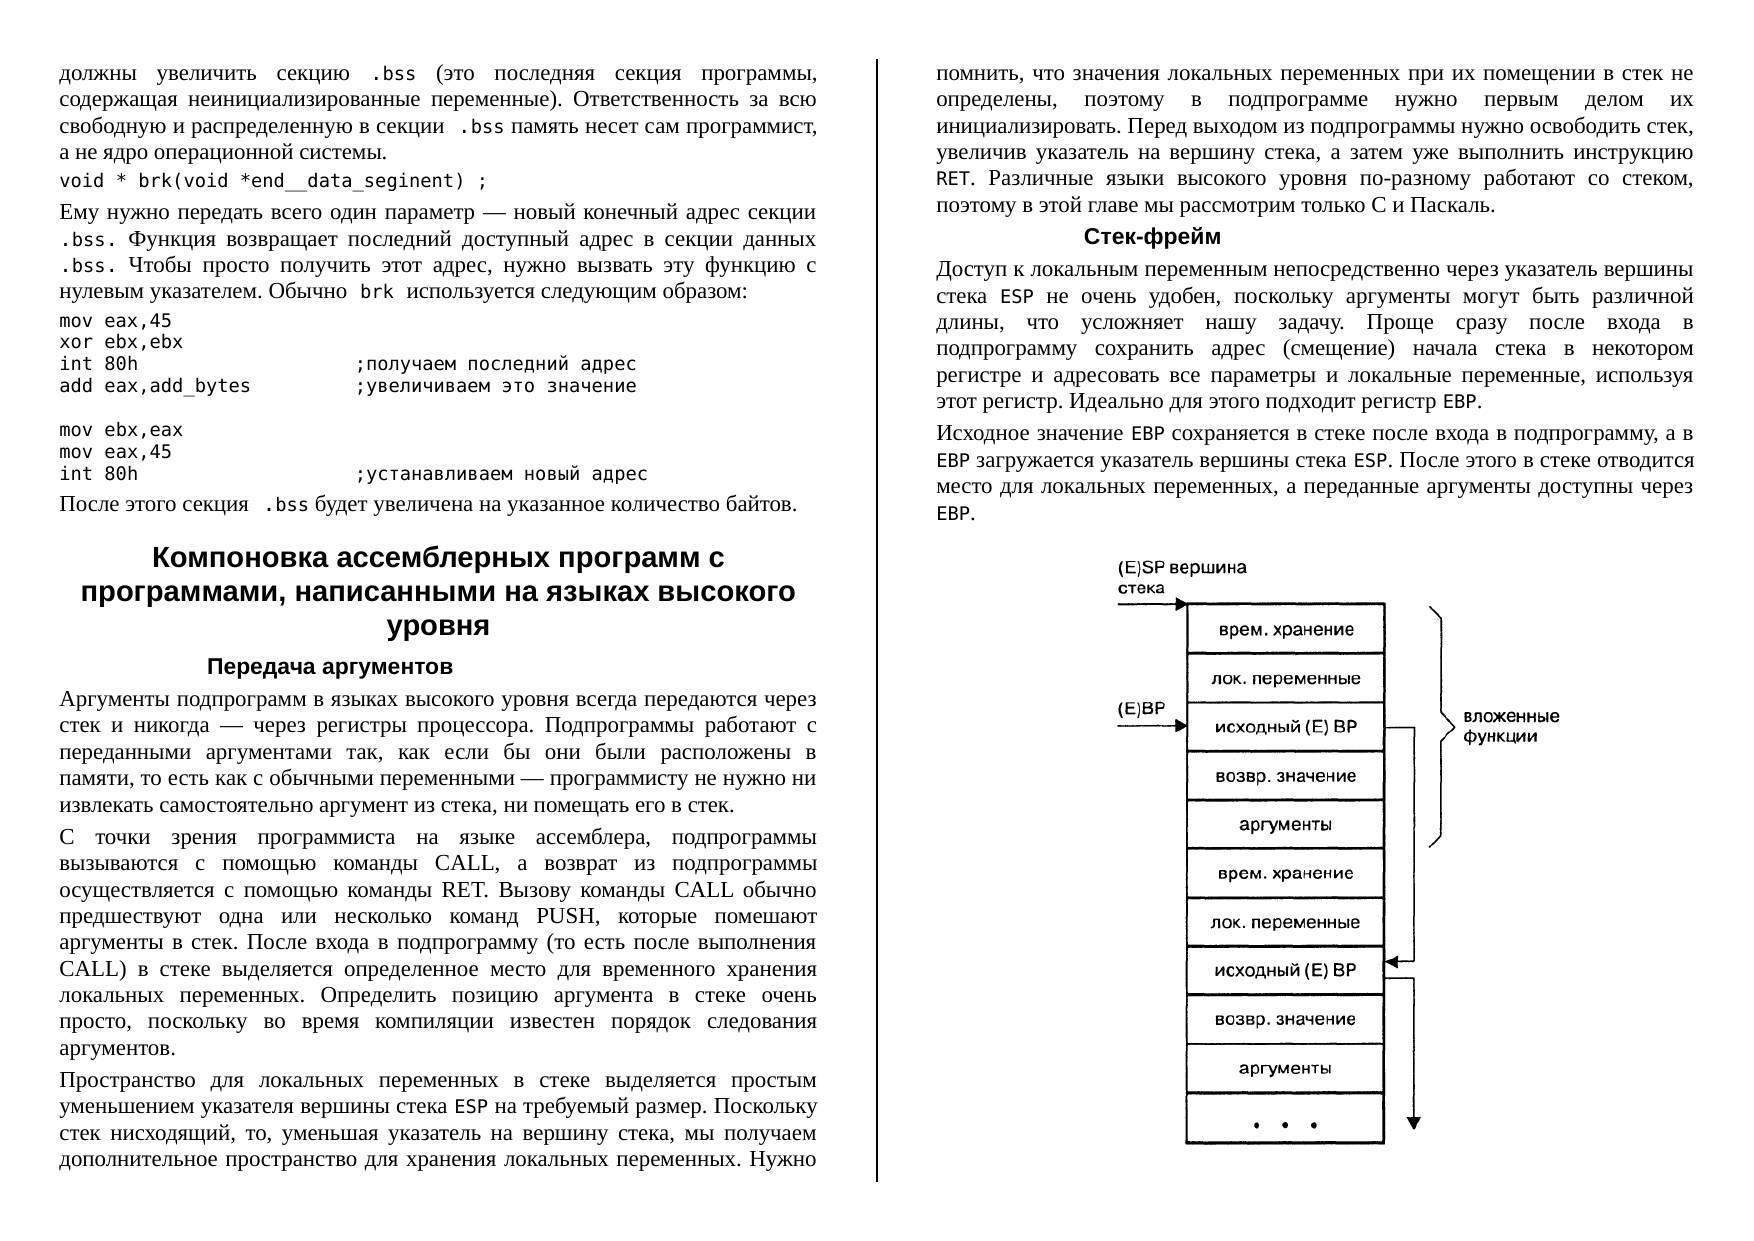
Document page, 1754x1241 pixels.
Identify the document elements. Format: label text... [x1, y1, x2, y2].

text int 80h ;устанавливаем новый адрес [59, 463, 818, 484]
text Cтек-фрейм [1010, 223, 1695, 249]
text Передача аргументов [133, 653, 818, 679]
text void * brk(void *end__data_seginent) ; [59, 170, 818, 192]
text Ему нужно передать всего один параметр — новый конечный адрес секции .bss. Функция возвращает последний доступный адрес в секции данных .bss. Чтобы просто получить этот адрес, нужно вызвать эту функцию с нулевым указателем. Обычно brk используется следующим образом: [59, 198, 818, 304]
text помнить, что значения локальных переменных при их помещении в стек не определены, поэтому в подпрограмме нужно первым делом их инициализировать. Перед выходом из подпрограммы нужно освободить стек, увеличив указатель на вершину стека, а затем уже выполнить инструкцию RET. Различные языки высокого уровня по-разному работают со стеком, поэтому в этой главе мы рассмотрим только С и Паскаль. [936, 59, 1695, 217]
text должны увеличить секцию .bss (это последняя секция программы, содержащая неинициализированные переменные). Ответственность за всю свободную и распределенную в секции .bss память несет сам программист, а не ядро операционной системы. [59, 59, 818, 164]
text int 80h ;получаем последний адрес [59, 353, 818, 375]
text Исходное значение ЕВР сохраняется в стеке после входа в подпрограмму, а в ЕВР загружается указатель вершины стека ESP. После этого в стеке отводится место для локальных переменных, а переданные аргументы доступны через ЕВР. [936, 419, 1695, 525]
text Пространство для локальных переменных в стеке выделяется простым уменьшением указателя вершины стека ESP на требуемый размер. Поскольку стек нисходящий, то, уменьшая указатель на вершину стека, мы получаем дополнительное пространство для хранения локальных переменных. Нужно [59, 1066, 818, 1171]
text xor ebx,ebx [59, 331, 818, 353]
text mov eax,45 [59, 309, 818, 331]
text Аргументы подпрограмм в языках высокого уровня всегда передаются через стек и никогда — через регистры процессора. Подпрограммы работают с переданными аргументами так, как если бы они были расположены в памяти, то есть как с обычными переменными — программисту не нужно ни извлекать самостоятельно аргумент из стека, ни помещать его в стек. [59, 685, 818, 817]
text Компоновка ассемблерных программ с программами, написанными на языках высокого уровня [59, 541, 818, 641]
text add еах,add_bytes ;увеличиваем это значение [59, 375, 818, 397]
text Доступ к локальным переменным непосредственно через указатель вершины стека ЕSP не очень удобен, поскольку аргументы могут быть различной длины, что усложняет нашу задачу. Проще сразу после входа в подпрограмму сохранить адрес (смещение) начала стека в некотором регистре и адресовать все параметры и локальные переменные, используя этот регистр. Идеально для этого подходит регистр ЕВР. [936, 255, 1695, 413]
text После этого секция .bss будет увеличена на указанное количество байтов. [59, 491, 818, 517]
text mov ebx,eax [59, 419, 818, 441]
text mov eax,45 [59, 441, 818, 463]
text С точки зрения программиста на языке ассемблера, подпрограммы вызываются с помощью команды CALL, а возврат из подпрограммы осуществляется с помощью команды RET. Вызову команды CALL обычно предшествуют одна или несколько команд PUSH, которые помешают аргументы в стек. После входа в подпрограмму (то есть после выполнения CALL) в стеке выделяется определенное место для временного хранения локальных переменных. Определить позицию аргумента в стеке очень просто, поскольку во время компиляции известен порядок следования аргументов. [59, 823, 818, 1060]
